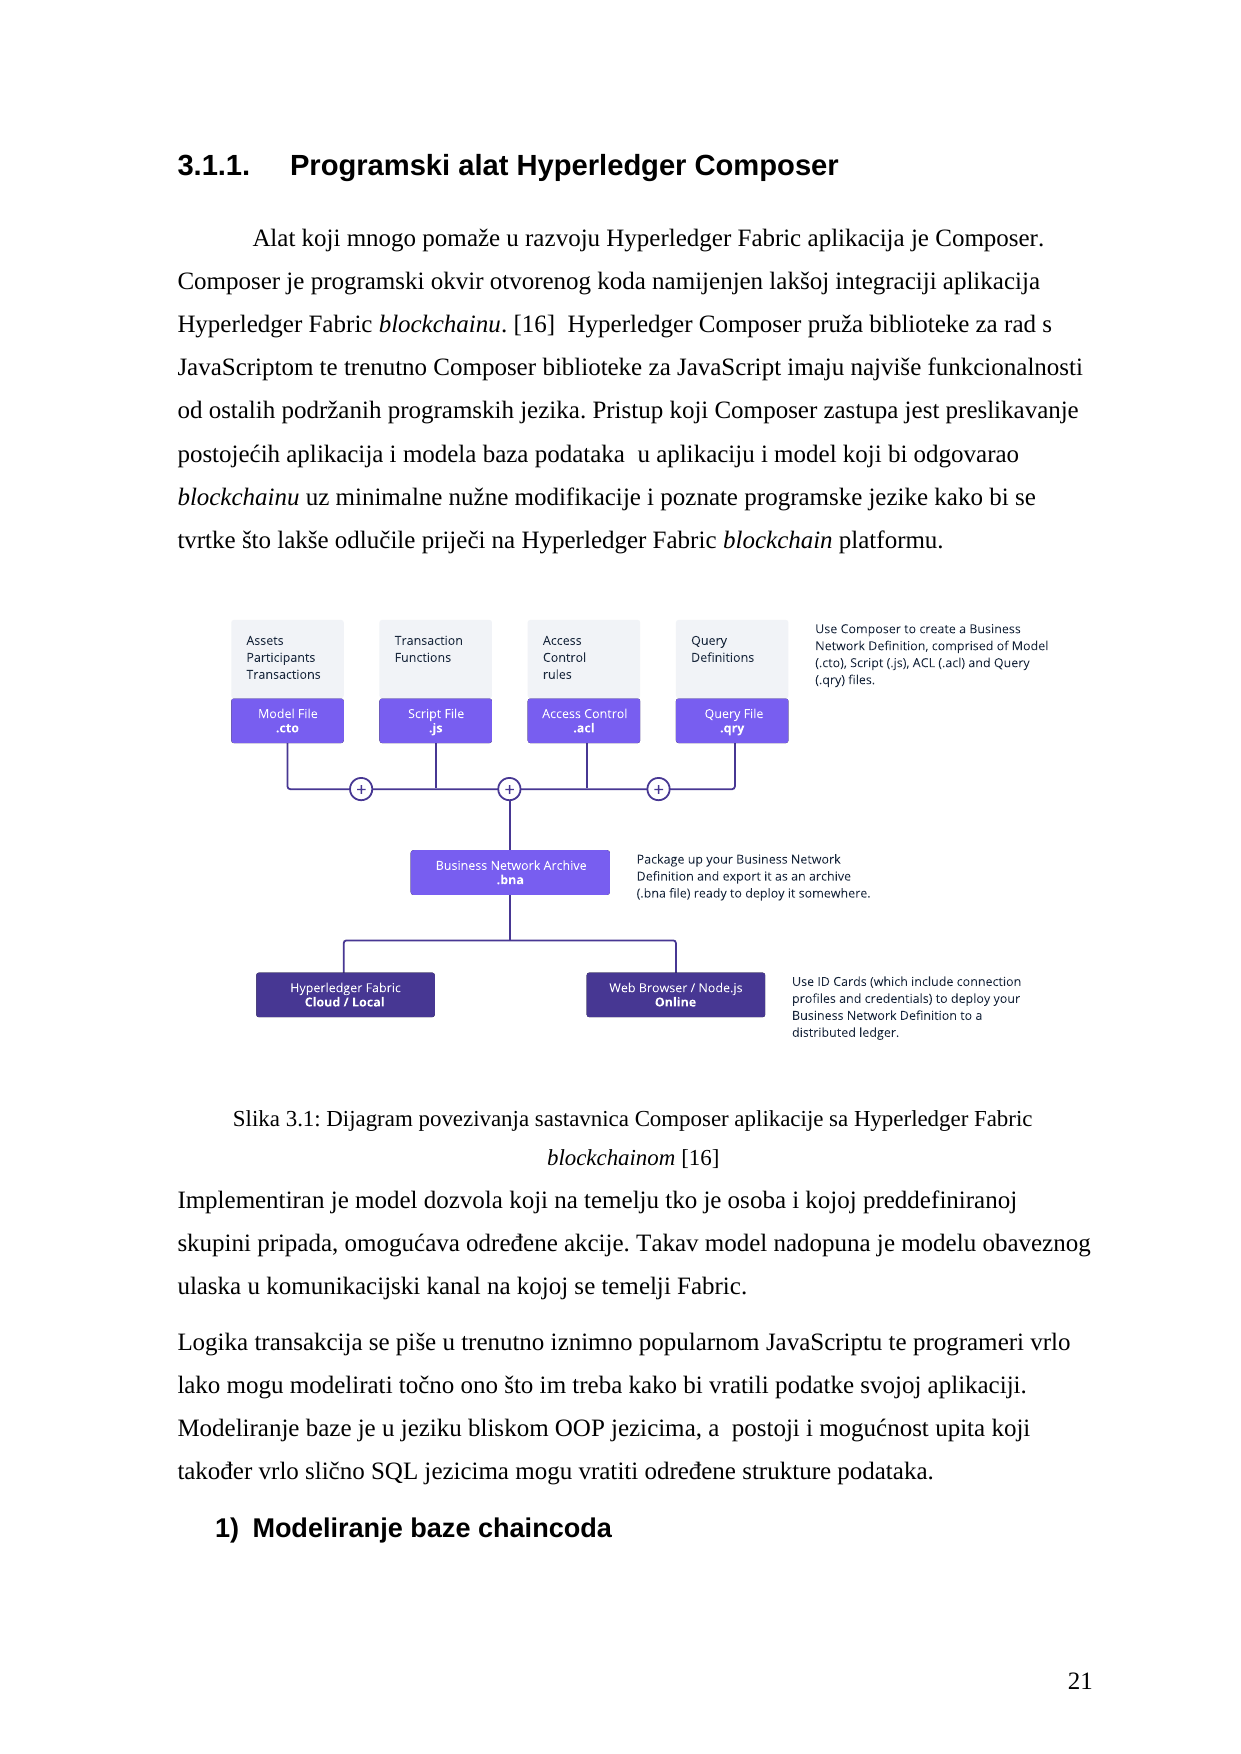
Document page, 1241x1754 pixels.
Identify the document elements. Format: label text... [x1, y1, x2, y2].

text Logika transakcija se piše u trenutno iznimno popularnom JavaScriptu te programeri vrlo lako mogu modelirati točno ono što im treba kako bi vratili podatke svojoj aplikaciji. Modeliranje baze je u jeziku bliskom OOP jezicima, a postoji i mogućnost upita koji također vrlo slično SQL jezicima mogu vratiti određene strukture podataka. [177, 1327, 1092, 1485]
subtitle Programski alat Hyperledger Composer [177, 148, 1092, 181]
text Implementiran je model dozvola koji na temelju tko je osoba i kojoj preddefiniranoj skupini pripada, omogućava određene akcije. Takav model nadopuna je modelu obaveznog ulaska u komunikacijski kanal na kojoj se temelji Fabric. [177, 581, 1092, 1300]
text Slika 3.1: Dijagram povezivanja sastavnica Composer aplikacije sa Hyperledger Fabric blockchainom [16] [175, 570, 1091, 1171]
list Modeliranje baze chaincoda [215, 1512, 1092, 1543]
text Alat koji mnogo pomaže u razvoju Hyperledger Fabric aplikacija je Composer. Composer je programski okvir otvorenog koda namijenjen lakšoj integraciji aplikacija Hyperledger Fabric blockchainu. [16] Hyperledger Composer pruža biblioteke za rad s JavaScriptom te trenutno Composer biblioteke za JavaScript imaju najviše funkcionalnosti od ostalih podržanih programskih jezika. Pristup koji Composer zastupa jest preslikavanje postojećih aplikacija i modela baza podataka u aplikaciju i model koji bi odgovarao blockchainu uz minimalne nužne modifikacije i poznate programske jezike kako bi se tvrtke što lakše odlučile priječi na Hyperledger Fabric blockchain platformu. [177, 223, 1092, 554]
